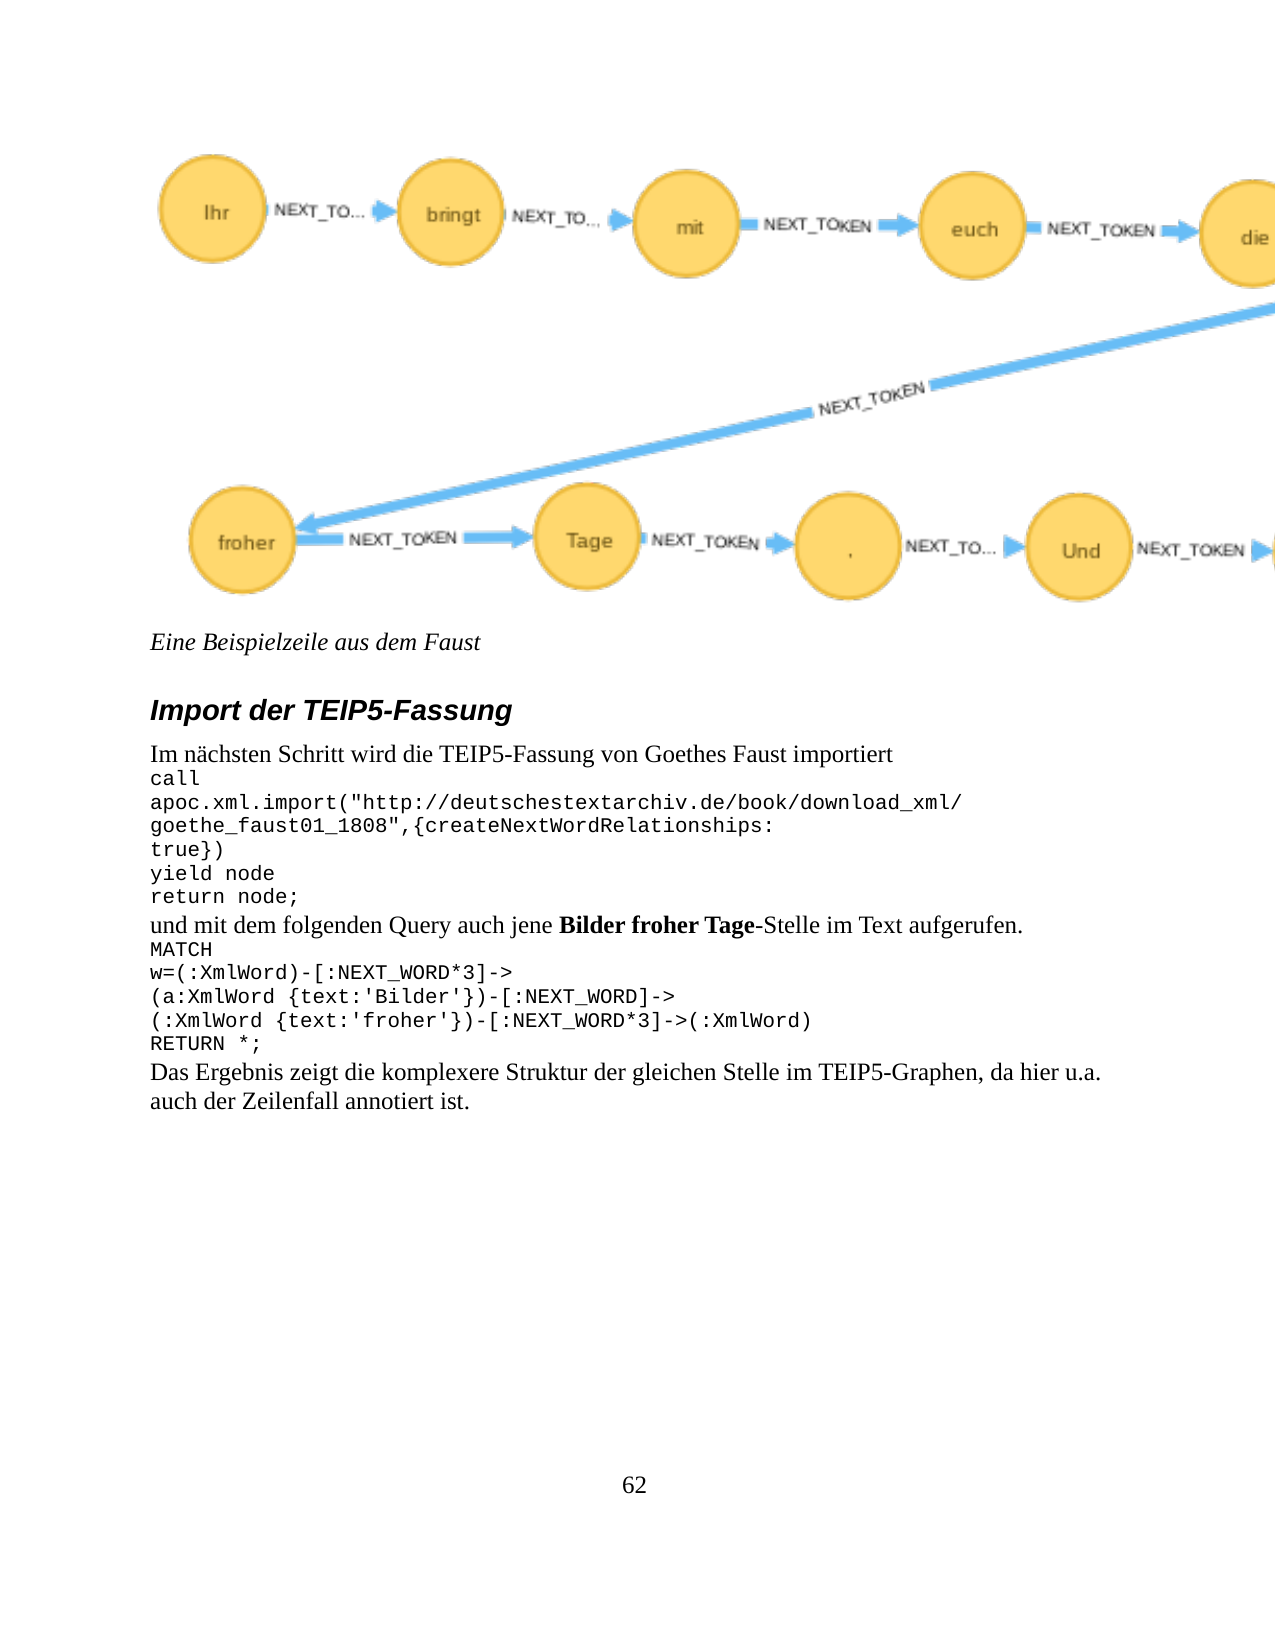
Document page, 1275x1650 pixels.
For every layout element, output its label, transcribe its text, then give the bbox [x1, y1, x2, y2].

picture [150, 150, 1275, 615]
text apoc.xml.import("http://deutschestextarchiv.de/book/download_xml/goethe_faust01_1808",{createNextWordRelationships: [150, 792, 1125, 839]
text yield node [150, 863, 1125, 886]
text und mit dem folgenden Query auch jene Bilder froher Tage-Stelle im Text aufgerufen. [150, 910, 1125, 939]
text Im nächsten Schritt wird die TEIP5-Fassung von Goethes Faust importiert [150, 739, 1125, 768]
text RETURN *; [150, 1033, 1125, 1057]
text true}) [150, 839, 1125, 863]
text MATCH [150, 939, 1125, 962]
text Das Ergebnis zeigt die komplexere Struktur der gleichen Stelle im TEIP5-Graphen, da hier u.a. auch der Zeilenfall annotiert ist. [150, 1057, 1125, 1114]
text Eine Beispielzeile aus dem Faust [150, 627, 1125, 656]
text (:XmlWord {text:'froher'})-[:NEXT_WORD*3]->(:XmlWord) [150, 1010, 1125, 1033]
text (a:XmlWord {text:'Bilder'})-[:NEXT_WORD]-> [150, 986, 1125, 1010]
subtitle Import der TEIP5-Fassung [150, 693, 1125, 727]
text return node; [150, 886, 1125, 910]
text w=(:XmlWord)-[:NEXT_WORD*3]-> [150, 962, 1125, 986]
text call [150, 768, 1125, 792]
